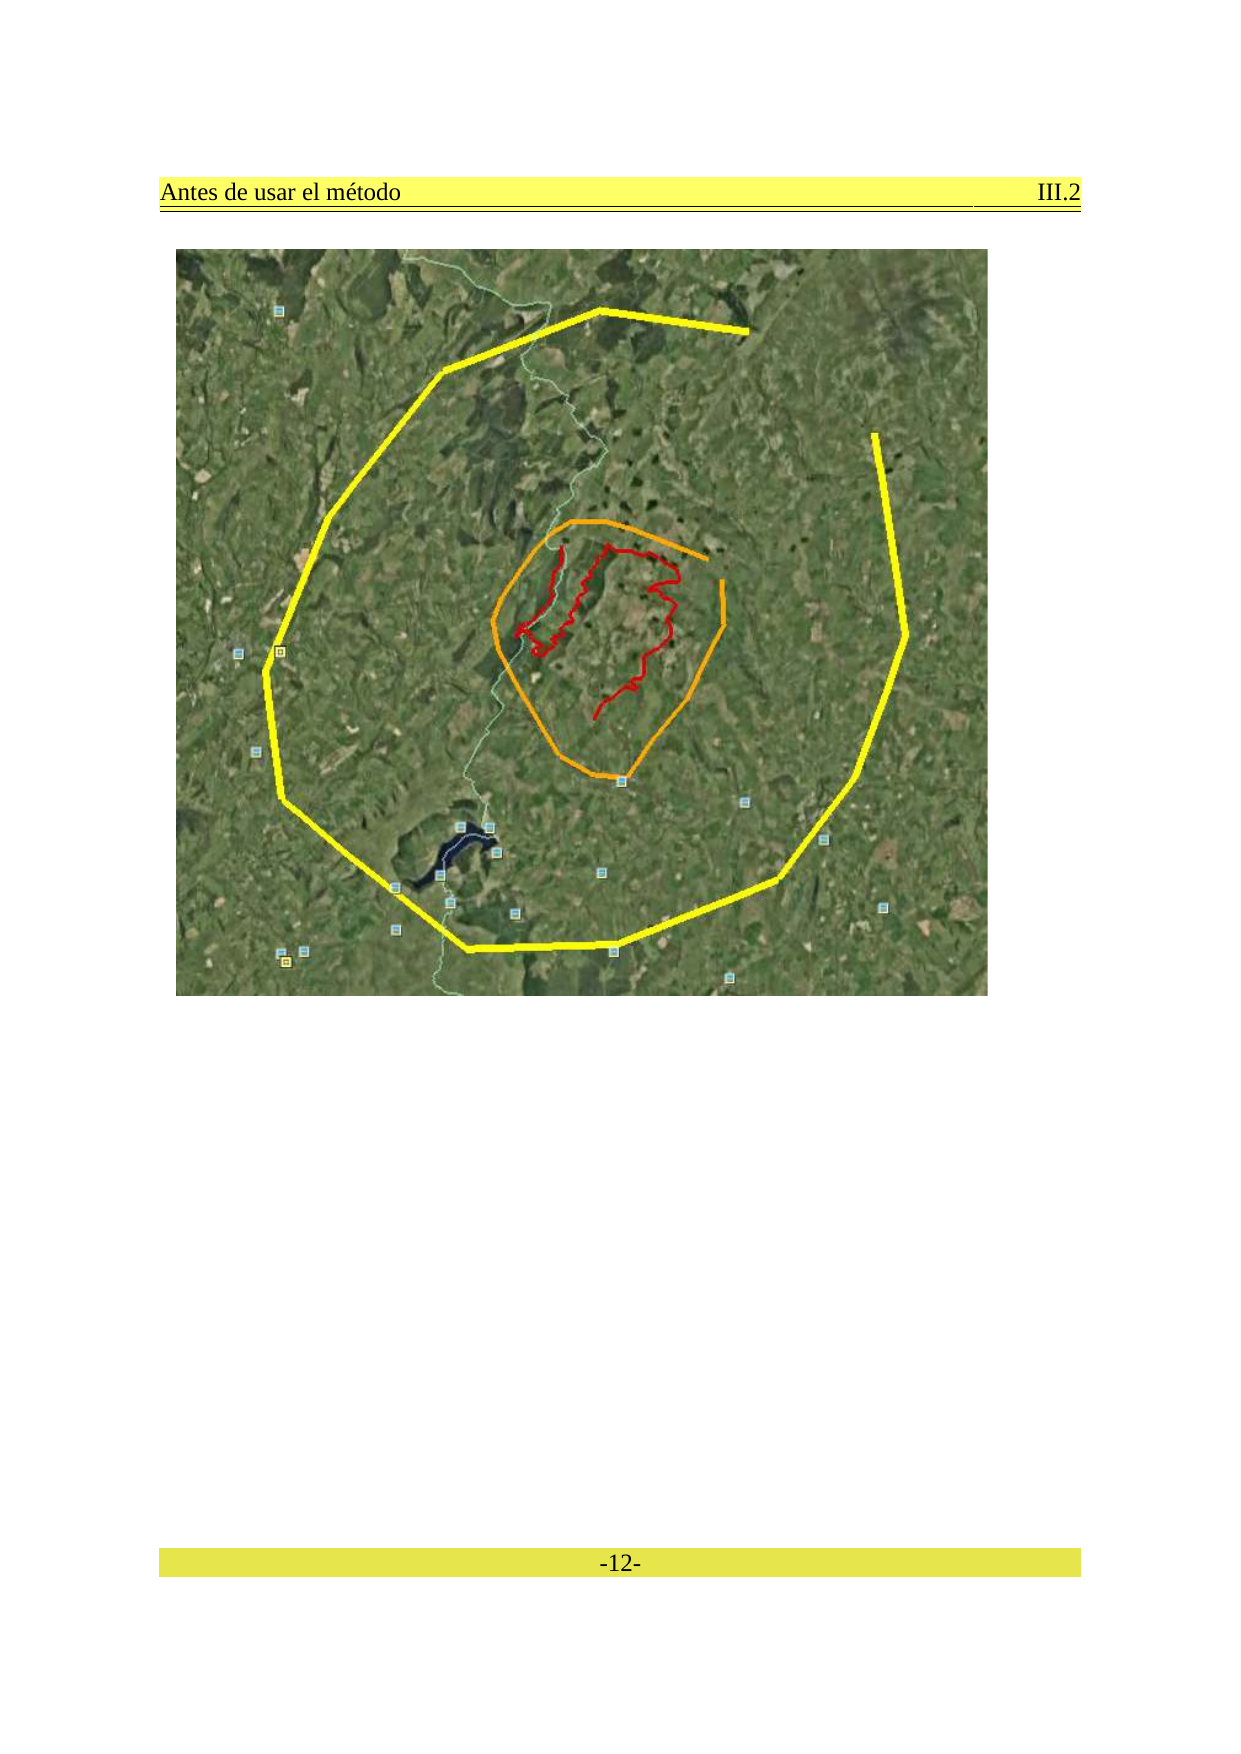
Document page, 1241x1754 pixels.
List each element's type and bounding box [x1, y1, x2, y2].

picture [176, 249, 988, 996]
